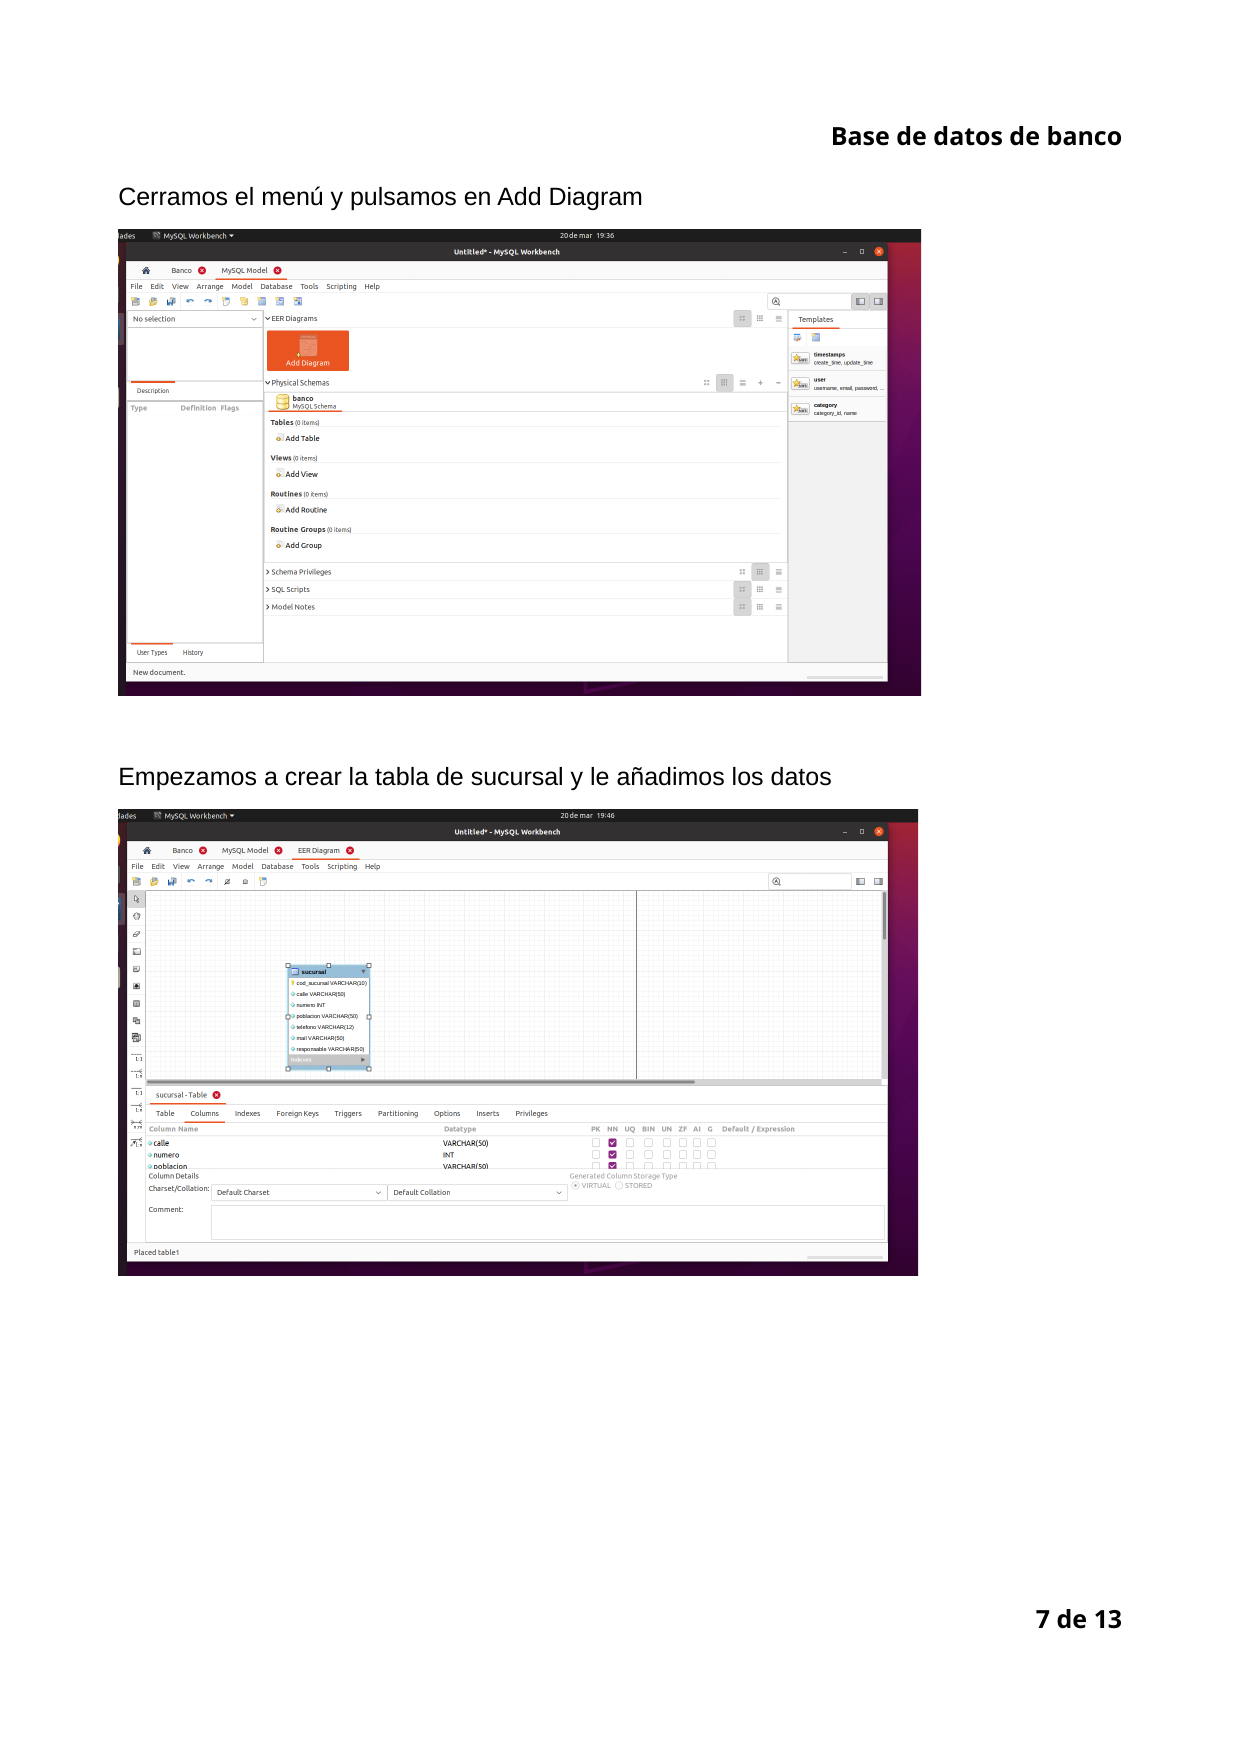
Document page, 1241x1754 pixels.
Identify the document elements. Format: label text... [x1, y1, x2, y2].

text Cerramos el menú y pulsamos en Add Diagram [118, 182, 1122, 210]
picture [118, 229, 922, 696]
text Empezamos a crear la tabla de sucursal y le añadimos los datos [118, 762, 1122, 791]
picture [118, 809, 919, 1276]
